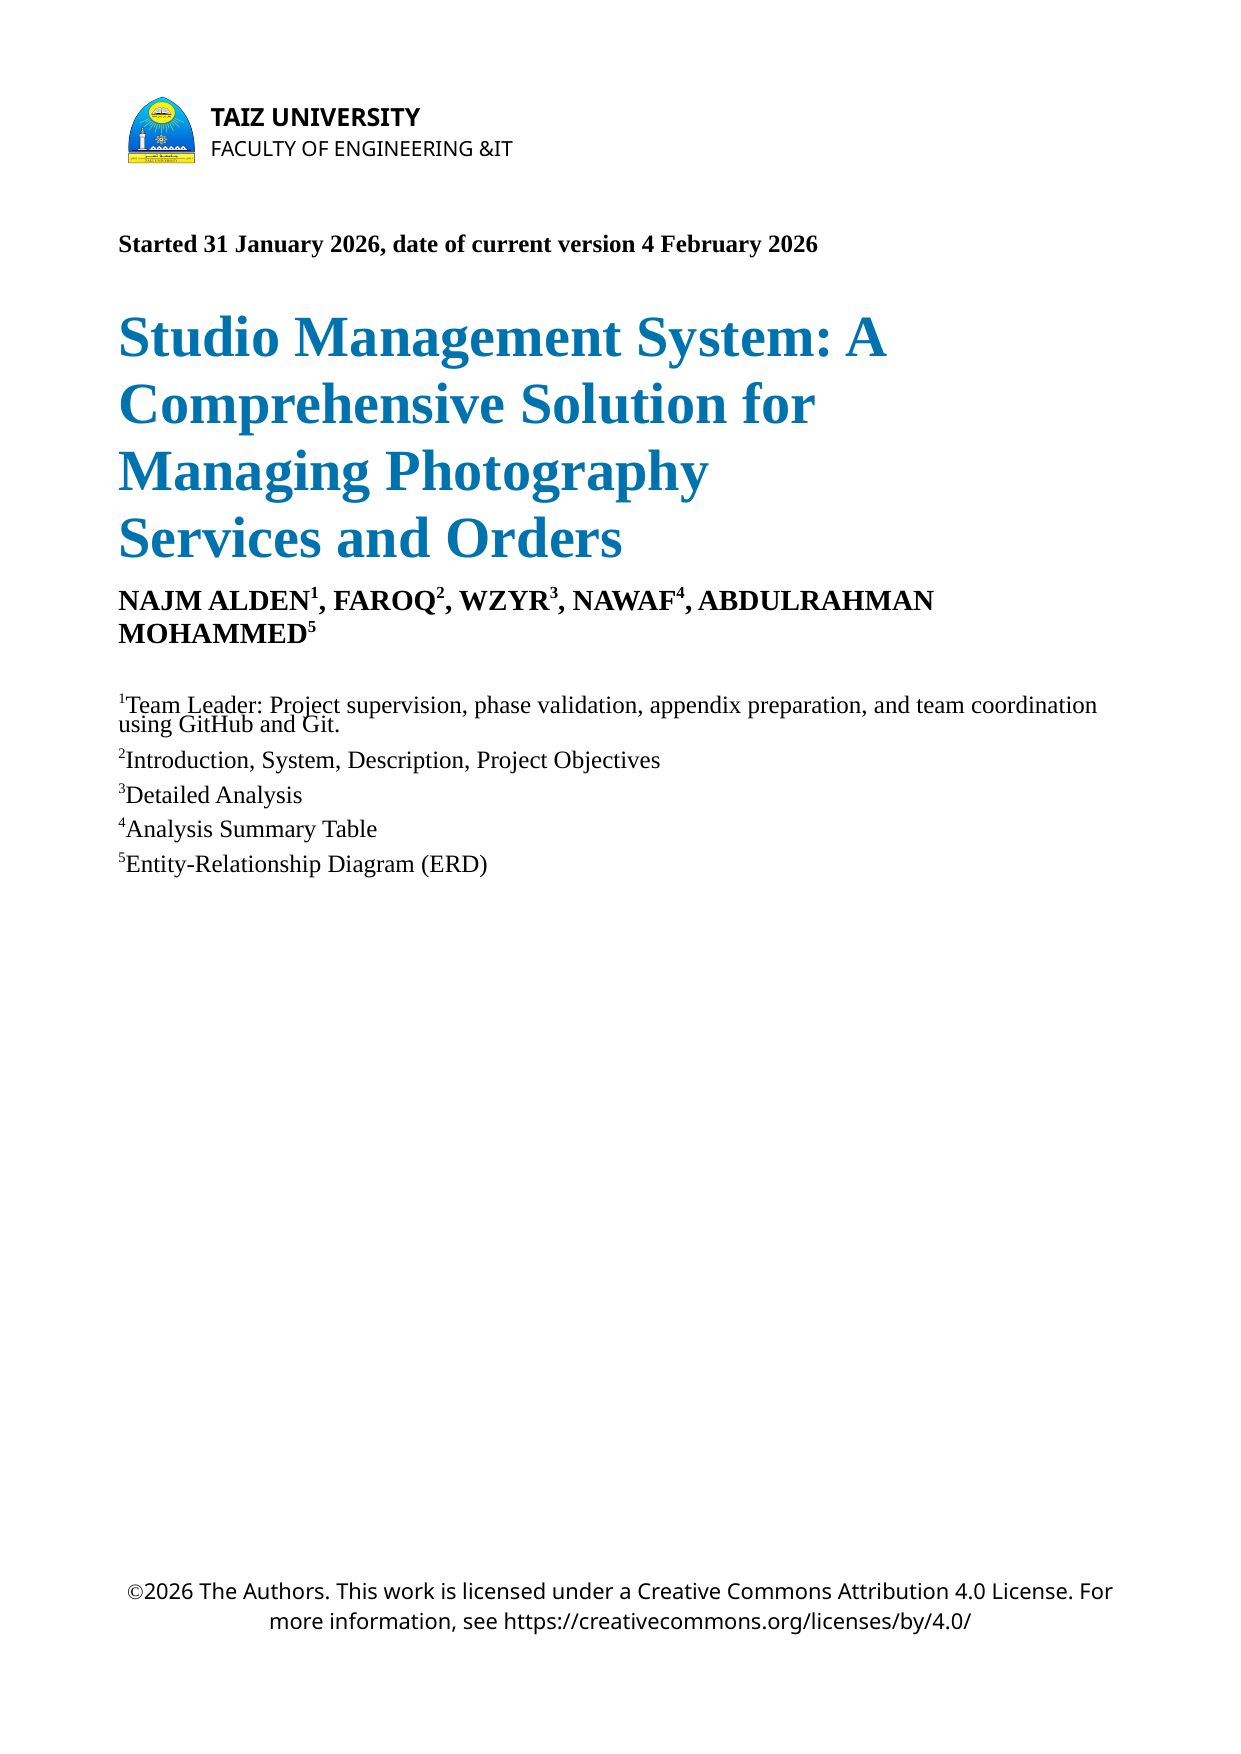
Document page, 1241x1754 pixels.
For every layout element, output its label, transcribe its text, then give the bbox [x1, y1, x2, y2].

text Studio Management System: A Comprehensive Solution for Managing Photography Services and Orders [118, 302, 899, 570]
text 1Team Leader: Project supervision, phase validation, appendix preparation, and team coordination using GitHub and Git. [118, 697, 1122, 738]
text 2Introduction, System, Description, Project Objectives [118, 752, 1122, 772]
text 5Entity-Relationship Diagram (ERD) [118, 856, 484, 876]
text 4Analysis Summary Table [118, 822, 1122, 842]
text 3Detailed Analysis [118, 787, 1122, 807]
text NAJM ALDEN1, FAROQ2, WZYR3, NAWAF4, ABDULRAHMAN MOHAMMED5 [118, 583, 1122, 650]
text 5Entity-Relationship Diagram (ERD) [483, 856, 1122, 876]
picture [127, 96, 195, 164]
text Started 31 January 2026, date of current version 4 February 2026 [118, 229, 1122, 258]
